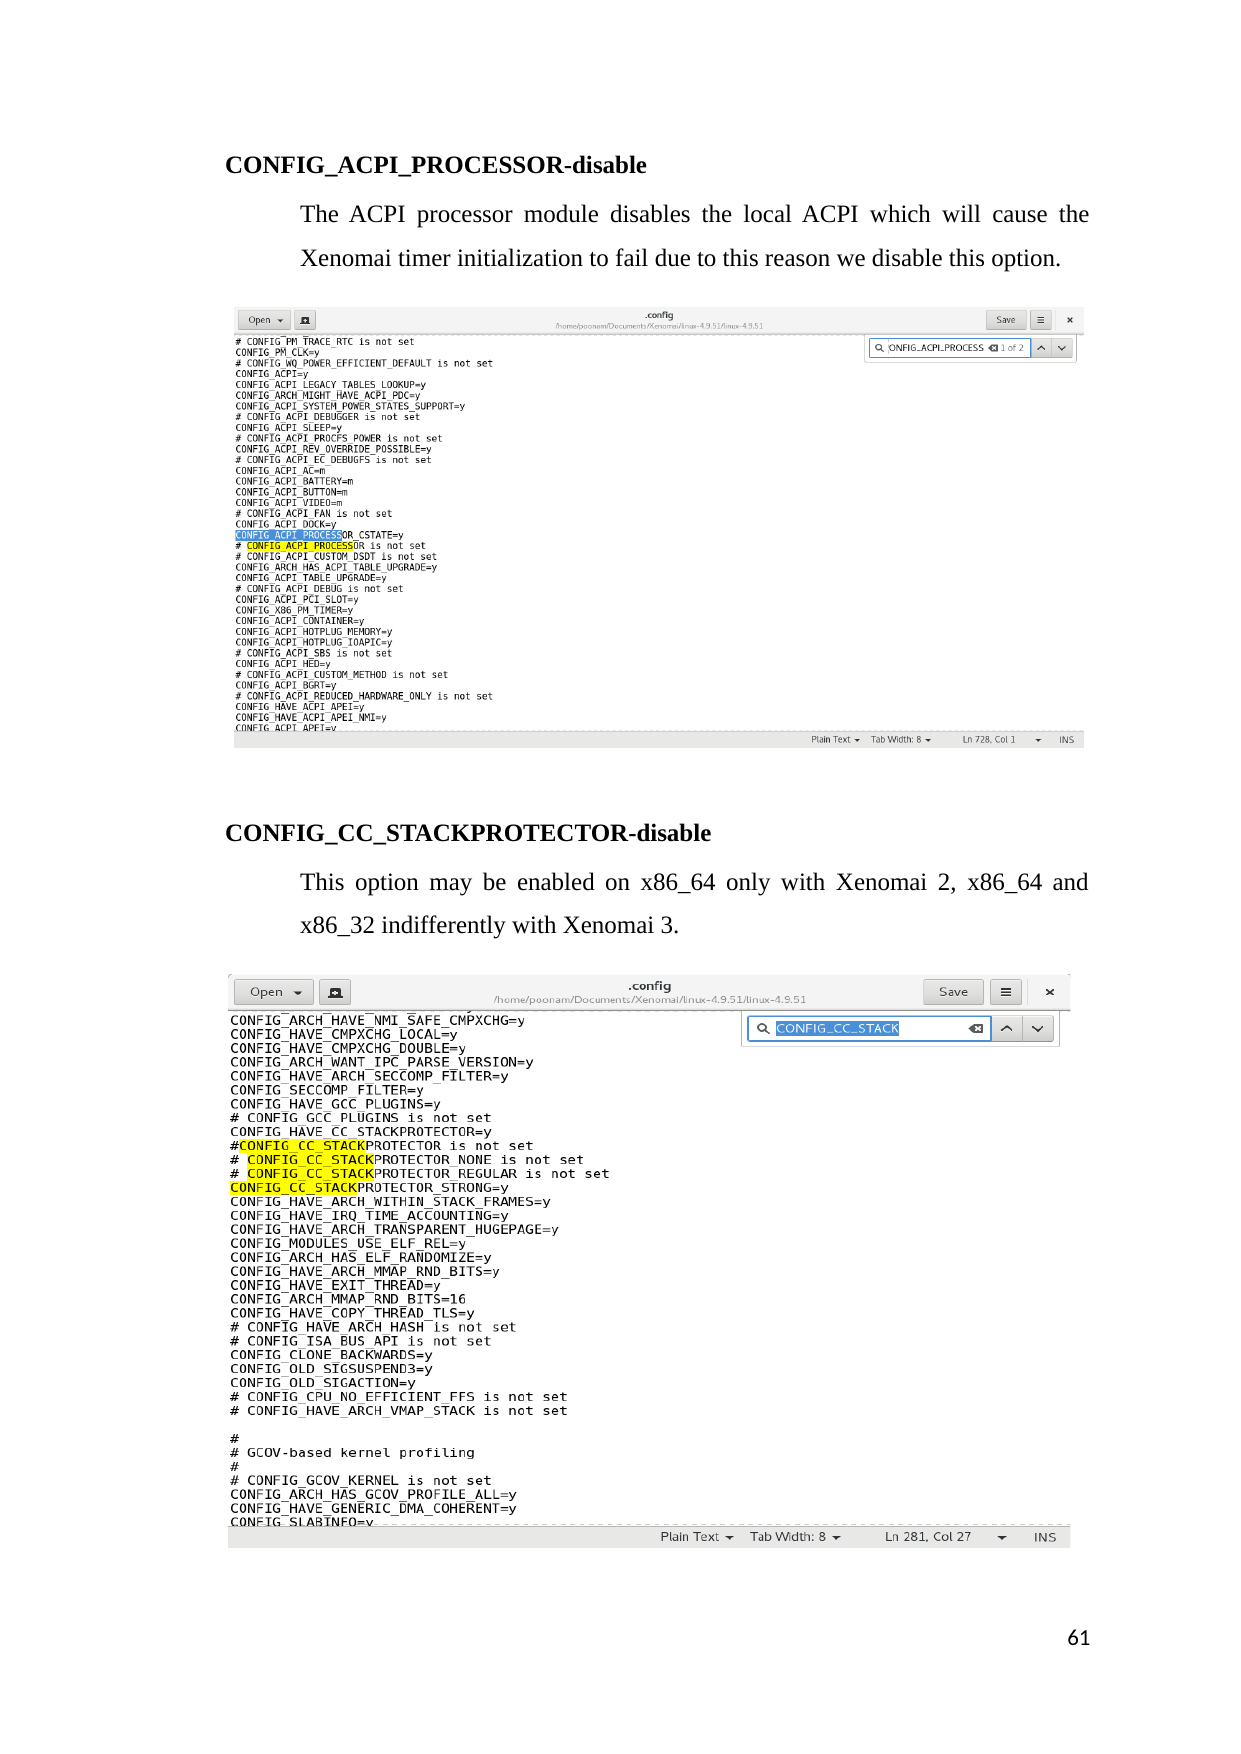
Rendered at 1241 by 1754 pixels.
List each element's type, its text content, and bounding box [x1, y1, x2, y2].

picture [234, 306, 1084, 748]
subtitle CONFIG_ACPI_PROCESSOR-disable [225, 150, 1090, 179]
list The ACPI processor module disables the local ACPI which will cause the Xenomai timer initialization to fail due to this reason we disable this option. [300, 199, 1090, 271]
text This option may be enabled on x86_64 only with Xenomai 2, x86_64 and x86_32 indifferently with Xenomai 3. [300, 867, 1090, 939]
picture [228, 974, 1071, 1548]
subtitle CONFIG_CC_STACKPROTECTOR-disable [225, 818, 1090, 846]
